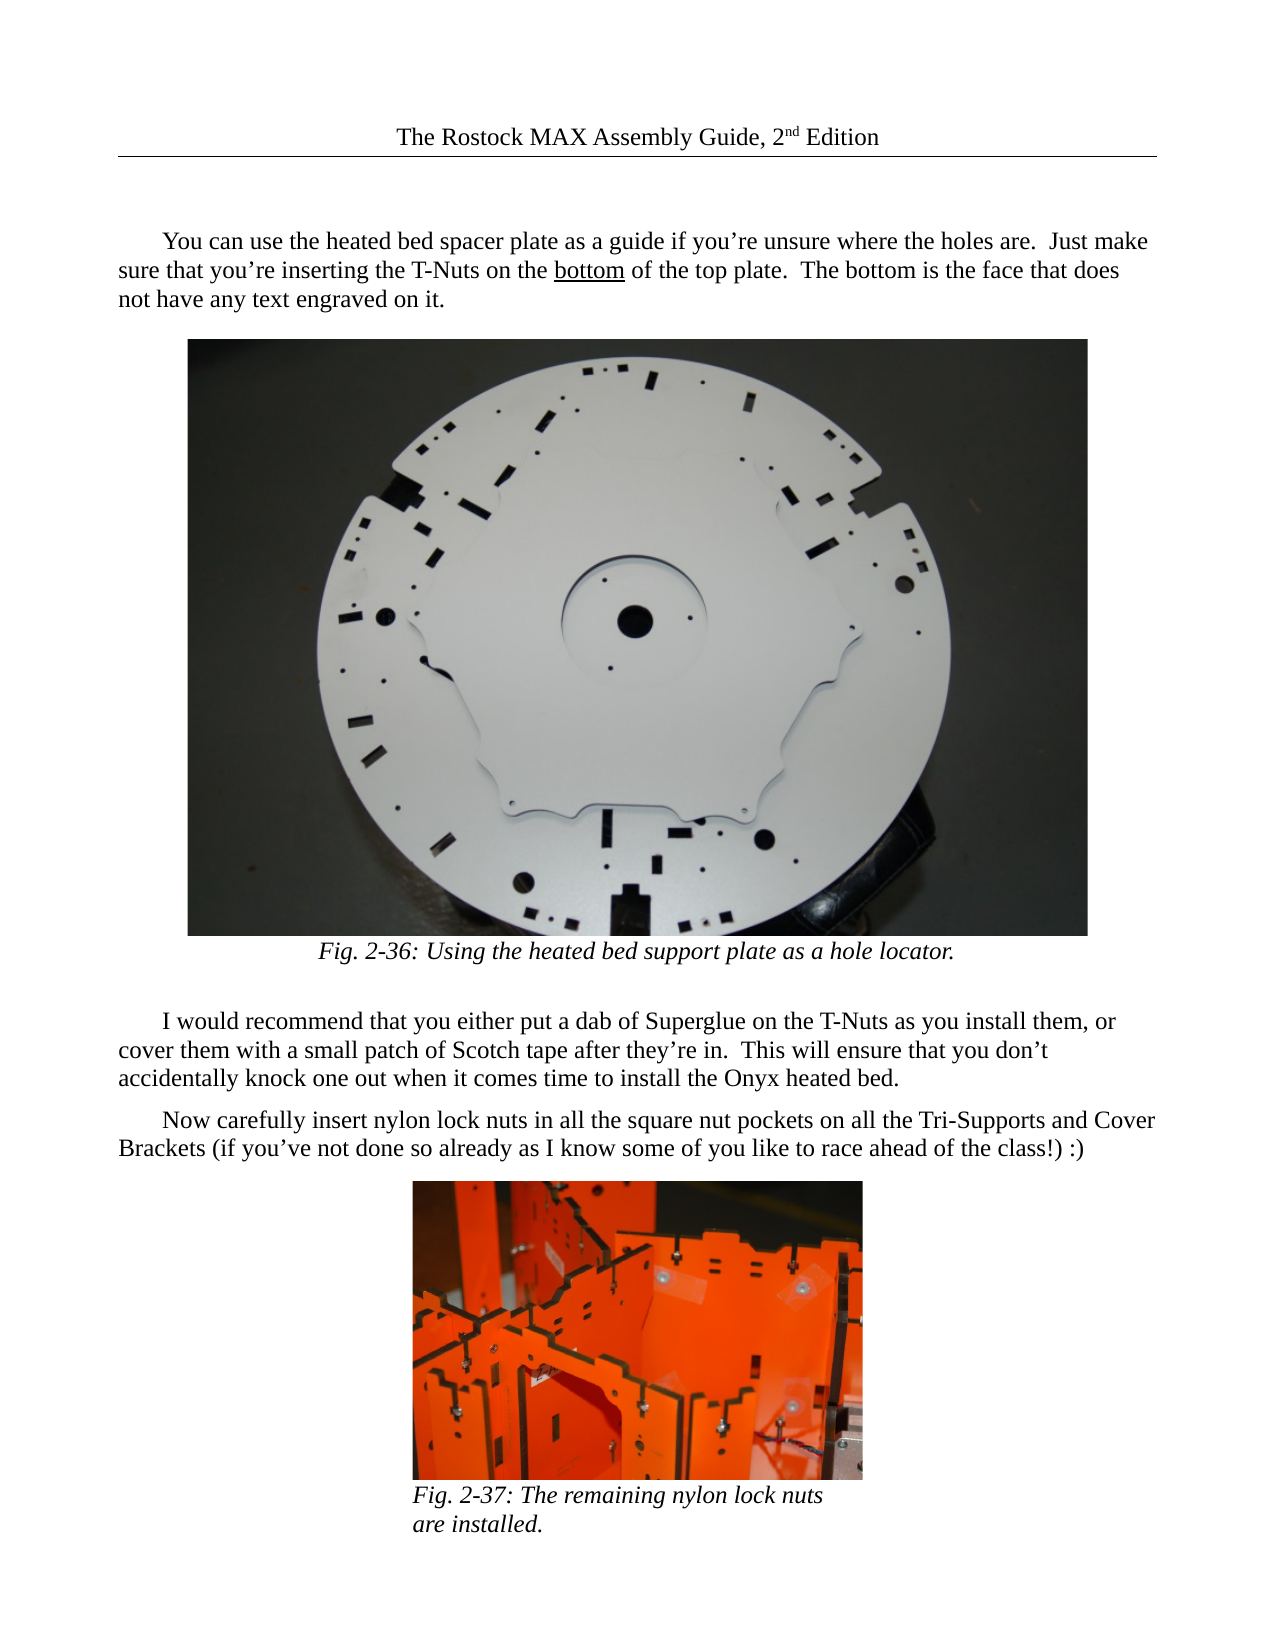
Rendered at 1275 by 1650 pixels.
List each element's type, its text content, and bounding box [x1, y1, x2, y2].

text Now carefully insert nylon lock nuts in all the square nut pockets on all the Tri-Supports and Cover Brackets (if you’ve not done so already as I know some of you like to race ahead of the class!) :) [118, 1105, 1157, 1162]
picture [412, 1181, 863, 1480]
text Fig. 2-37: The remaining nylon lock nuts are installed. [412, 1480, 862, 1537]
text You can use the heated bed spacer plate as a guide if you’re unsure where the holes are. Just make sure that you’re inserting the T-Nuts on the bottom of the top plate. The bottom is the face that does not have any text engraved on it. [118, 226, 1157, 313]
text I would recommend that you either put a dab of Superglue on the T-Nuts as you install them, or cover them with a small patch of Scotch tape after they’re in. This will ensure that you don’t accidentally knock one out when it comes time to install the Onyx heated bed. [118, 1006, 1157, 1092]
picture [187, 339, 1088, 936]
text Fig. 2-36: Using the heated bed support plate as a hole locator. [187, 936, 1087, 965]
